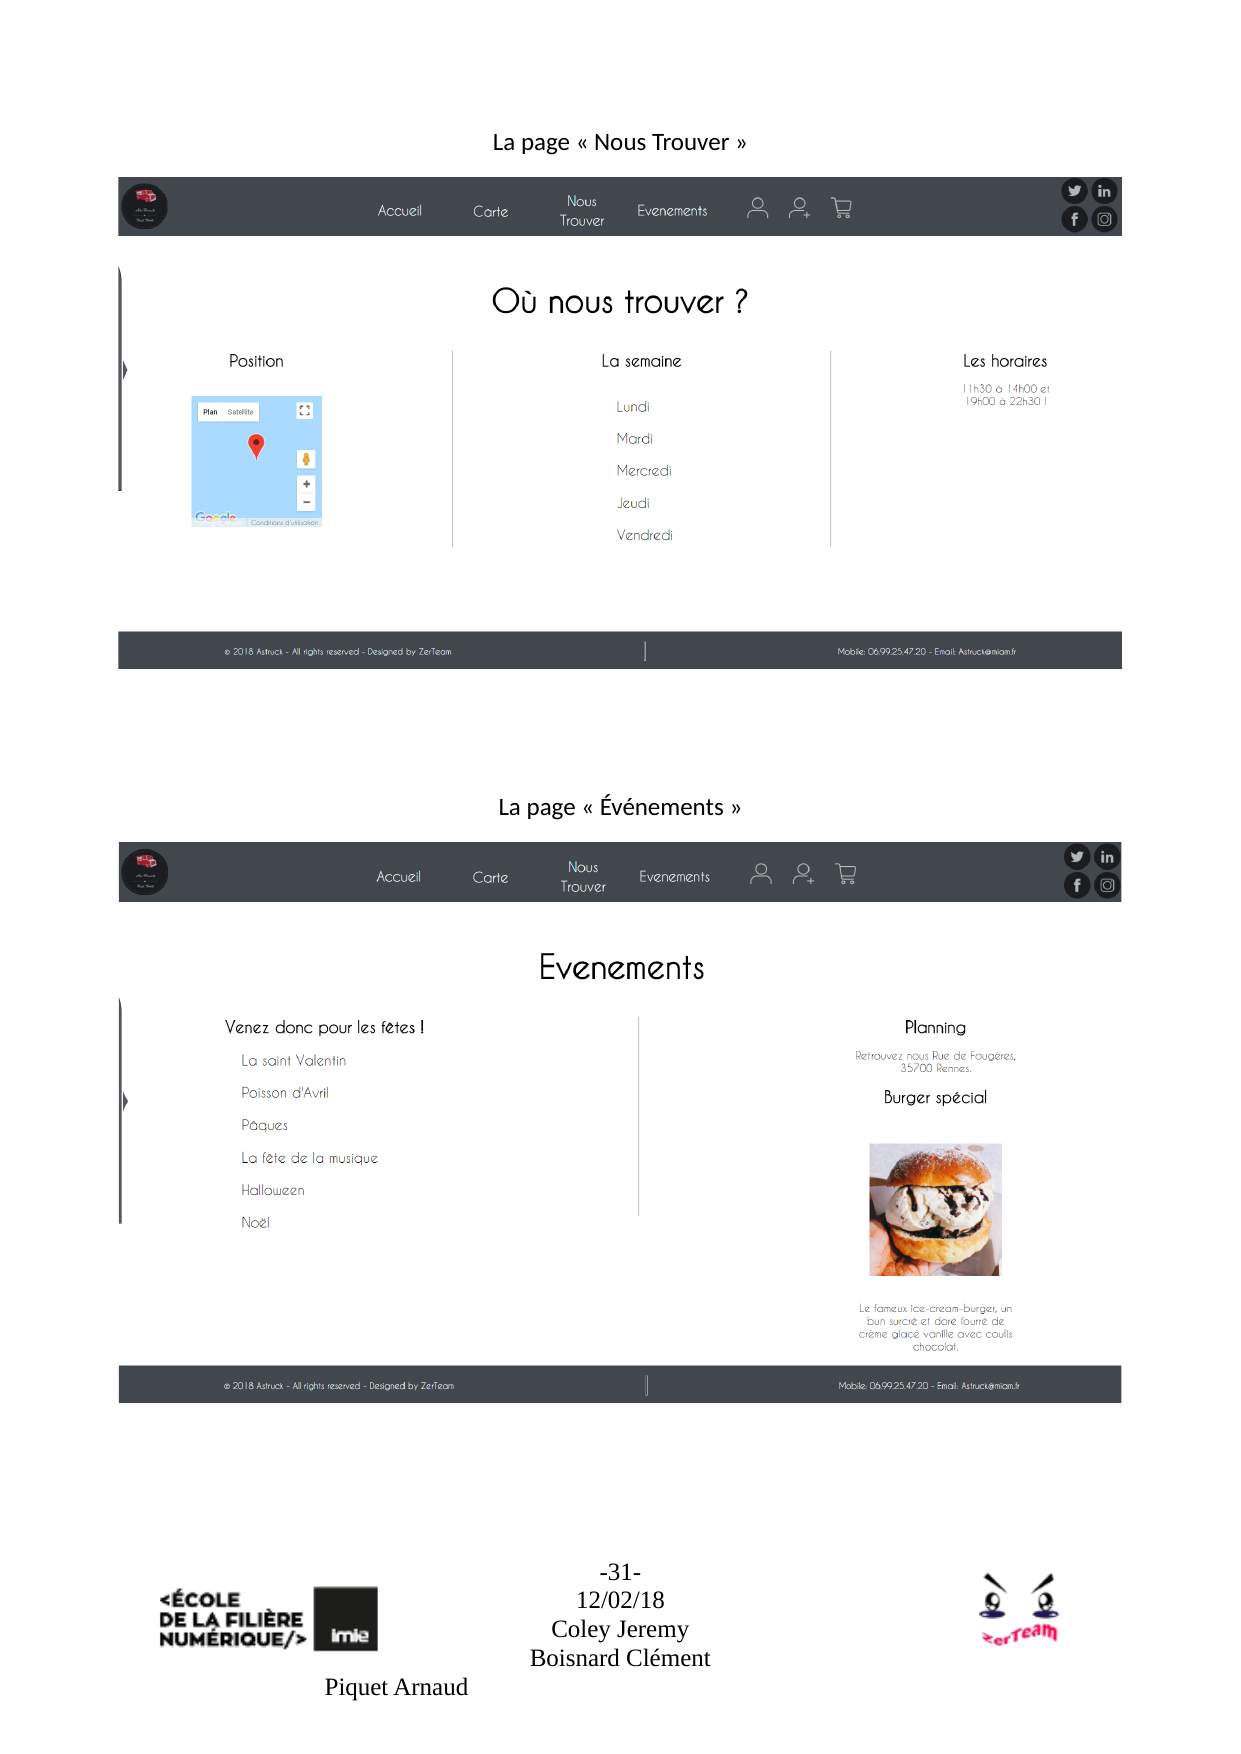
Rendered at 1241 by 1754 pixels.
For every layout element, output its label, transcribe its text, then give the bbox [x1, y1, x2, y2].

text La page « Nous Trouver » [118, 126, 1122, 157]
text La page « Événements » [118, 791, 1122, 822]
